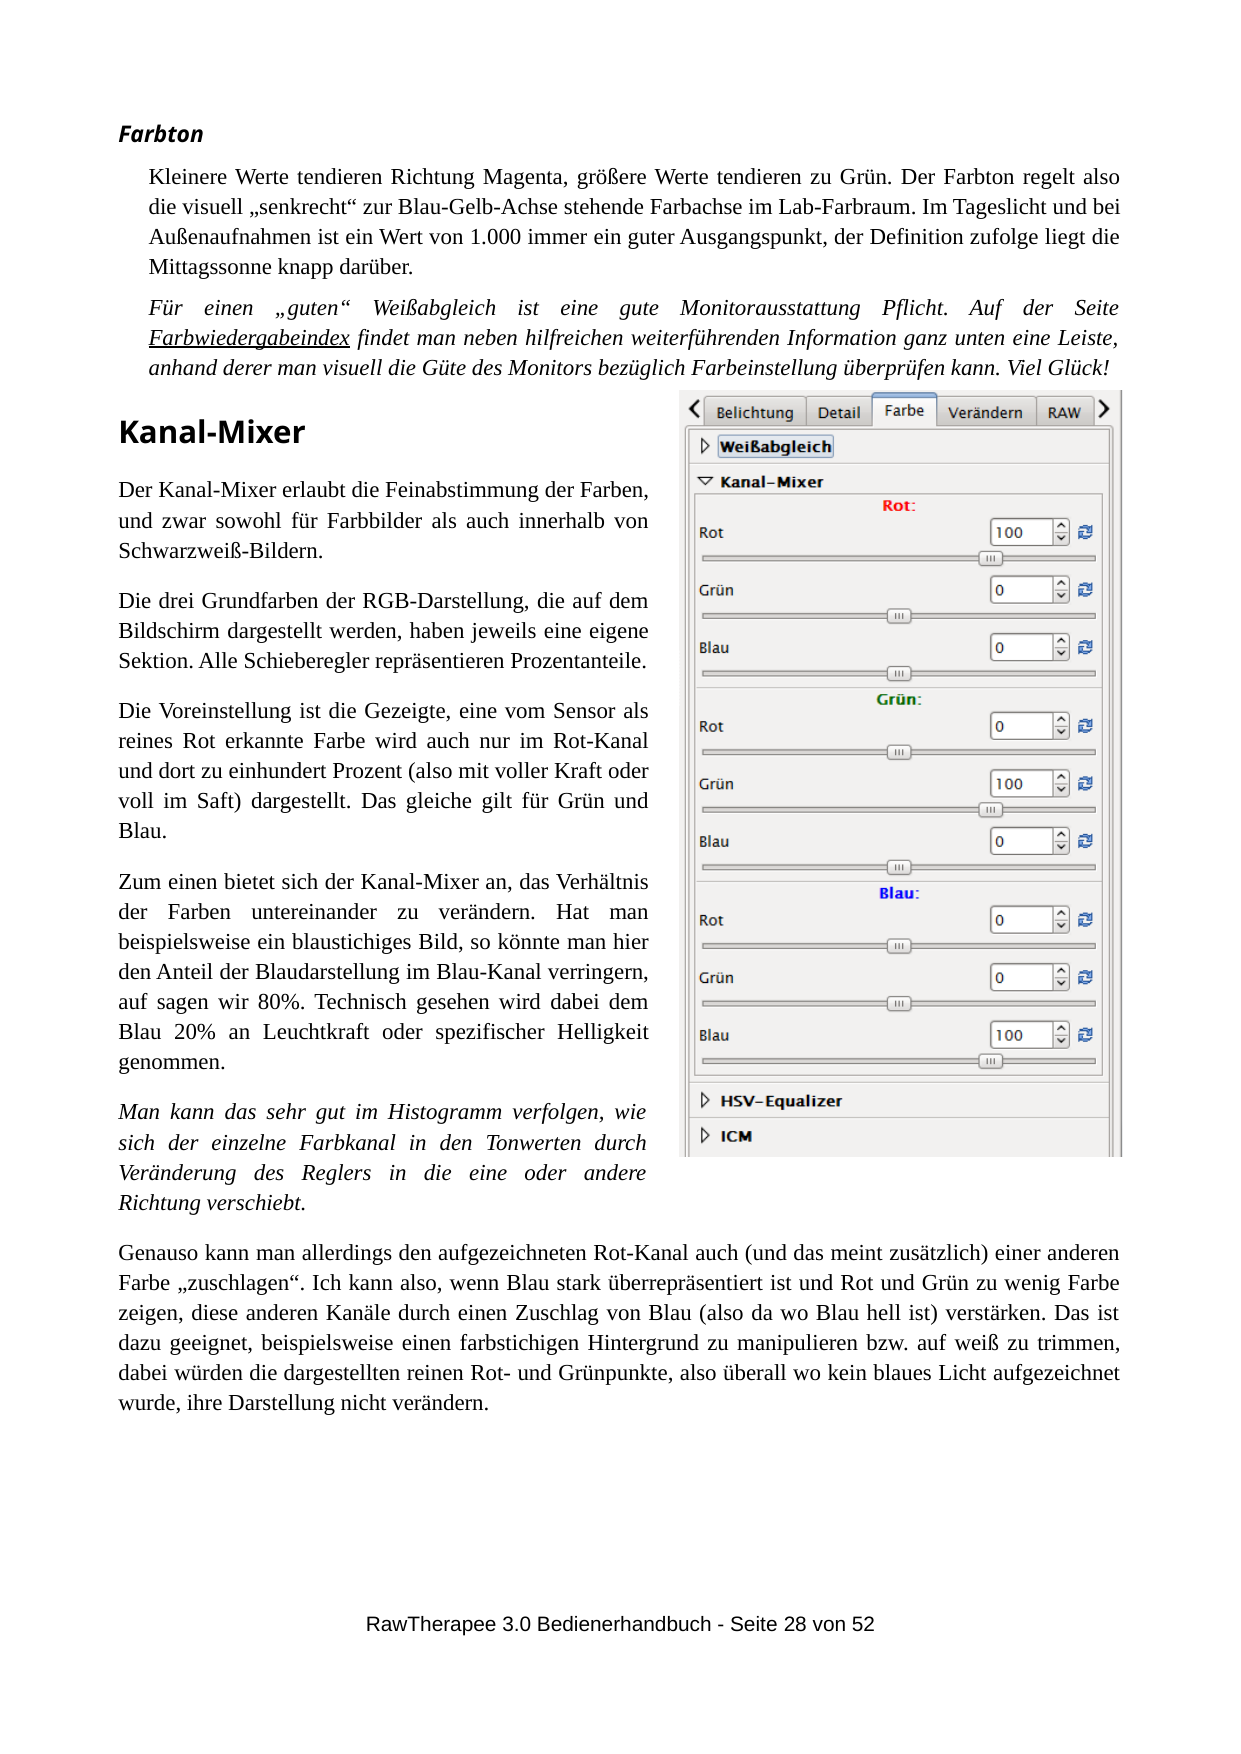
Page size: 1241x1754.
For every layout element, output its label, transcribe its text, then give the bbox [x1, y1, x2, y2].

text Genauso kann man allerdings den aufgezeichneten Rot-Kanal auch (und das meint zusätzlich) einer anderen Farbe „zuschlagen“. Ich kann also, wenn Blau stark überrepräsentiert ist und Rot und Grün zu wenig Farbe zeigen, diese anderen Kanäle durch einen Zuschlag von Blau (also da wo Blau hell ist) verstärken. Das ist dazu geeignet, beispielsweise einen farbstichigen Hintergrund zu manipulieren bzw. auf weiß zu trimmen, dabei würden die dargestellten reinen Rot- und Grünpunkte, also überall wo kein blaues Licht aufgezeichnet wurde, ihre Darstellung nicht verändern. [118, 1235, 1122, 1416]
text Zum einen bietet sich der Kanal-Mixer an, das Verhältnis der Farben untereinander zu verändern. Hat man beispielsweise ein blaustichiges Bild, so könnte man hier den Anteil der Blaudarstellung im Blau-Kanal verringern, auf sagen wir 80%. Technisch gesehen wird dabei dem Blau 20% an Leuchtkraft oder spezifischer Helligkeit genommen. [118, 864, 679, 1075]
text Für einen „guten“ Weißabgleich ist eine gute Monitorausstattung Pflicht. Auf der Seite Farbwiedergabeindex findet man neben hilfreichen weiterführenden Information ganz unten eine Leiste, anhand derer man visuell die Güte des Monitors bezüglich Farbeinstellung überprüfen kann. Viel Glück! [148, 290, 1122, 380]
text Die Voreinstellung ist die Gezeigte, eine vom Sensor als reines Rot erkannte Farbe wird auch nur im Rot-Kanal und dort zu einhundert Prozent (also mit voller Kraft oder voll im Saft) dargestellt. Das gleiche gilt für Grün und Blau. [118, 693, 679, 844]
text Kleinere Werte tendieren Richtung Magenta, größere Werte tendieren zu Grün. Der Farbton regelt also die visuell „senkrecht“ zur Blau-Gelb-Achse stehende Farbachse im Lab-Farbraum. Im Tageslicht und bei Außenaufnahmen ist ein Wert von 1.000 immer ein guter Ausgangspunkt, der Definition zufolge liegt die Mittagssonne knapp darüber. [148, 159, 1122, 280]
subtitle Kanal-Mixer [118, 410, 679, 453]
subtitle Farbton [118, 118, 1122, 149]
text Man kann das sehr gut im Histogramm verfolgen, wie sich der einzelne Farbkanal in den Tonwerten durch Veränderung des Reglers in die eine oder andere Richtung verschiebt. [118, 1095, 1122, 1215]
text Der Kanal-Mixer erlaubt die Feinabstimmung der Farben, und zwar sowohl für Farbbilder als auch innerhalb von Schwarzweiß-Bildern. [118, 473, 679, 563]
picture [679, 390, 1123, 1157]
text Die drei Grundfarben der RGB-Darstellung, die auf dem Bildschirm dargestellt werden, haben jeweils eine eigene Sektion. Alle Schieberegler repräsentieren Prozentanteile. [118, 583, 679, 673]
